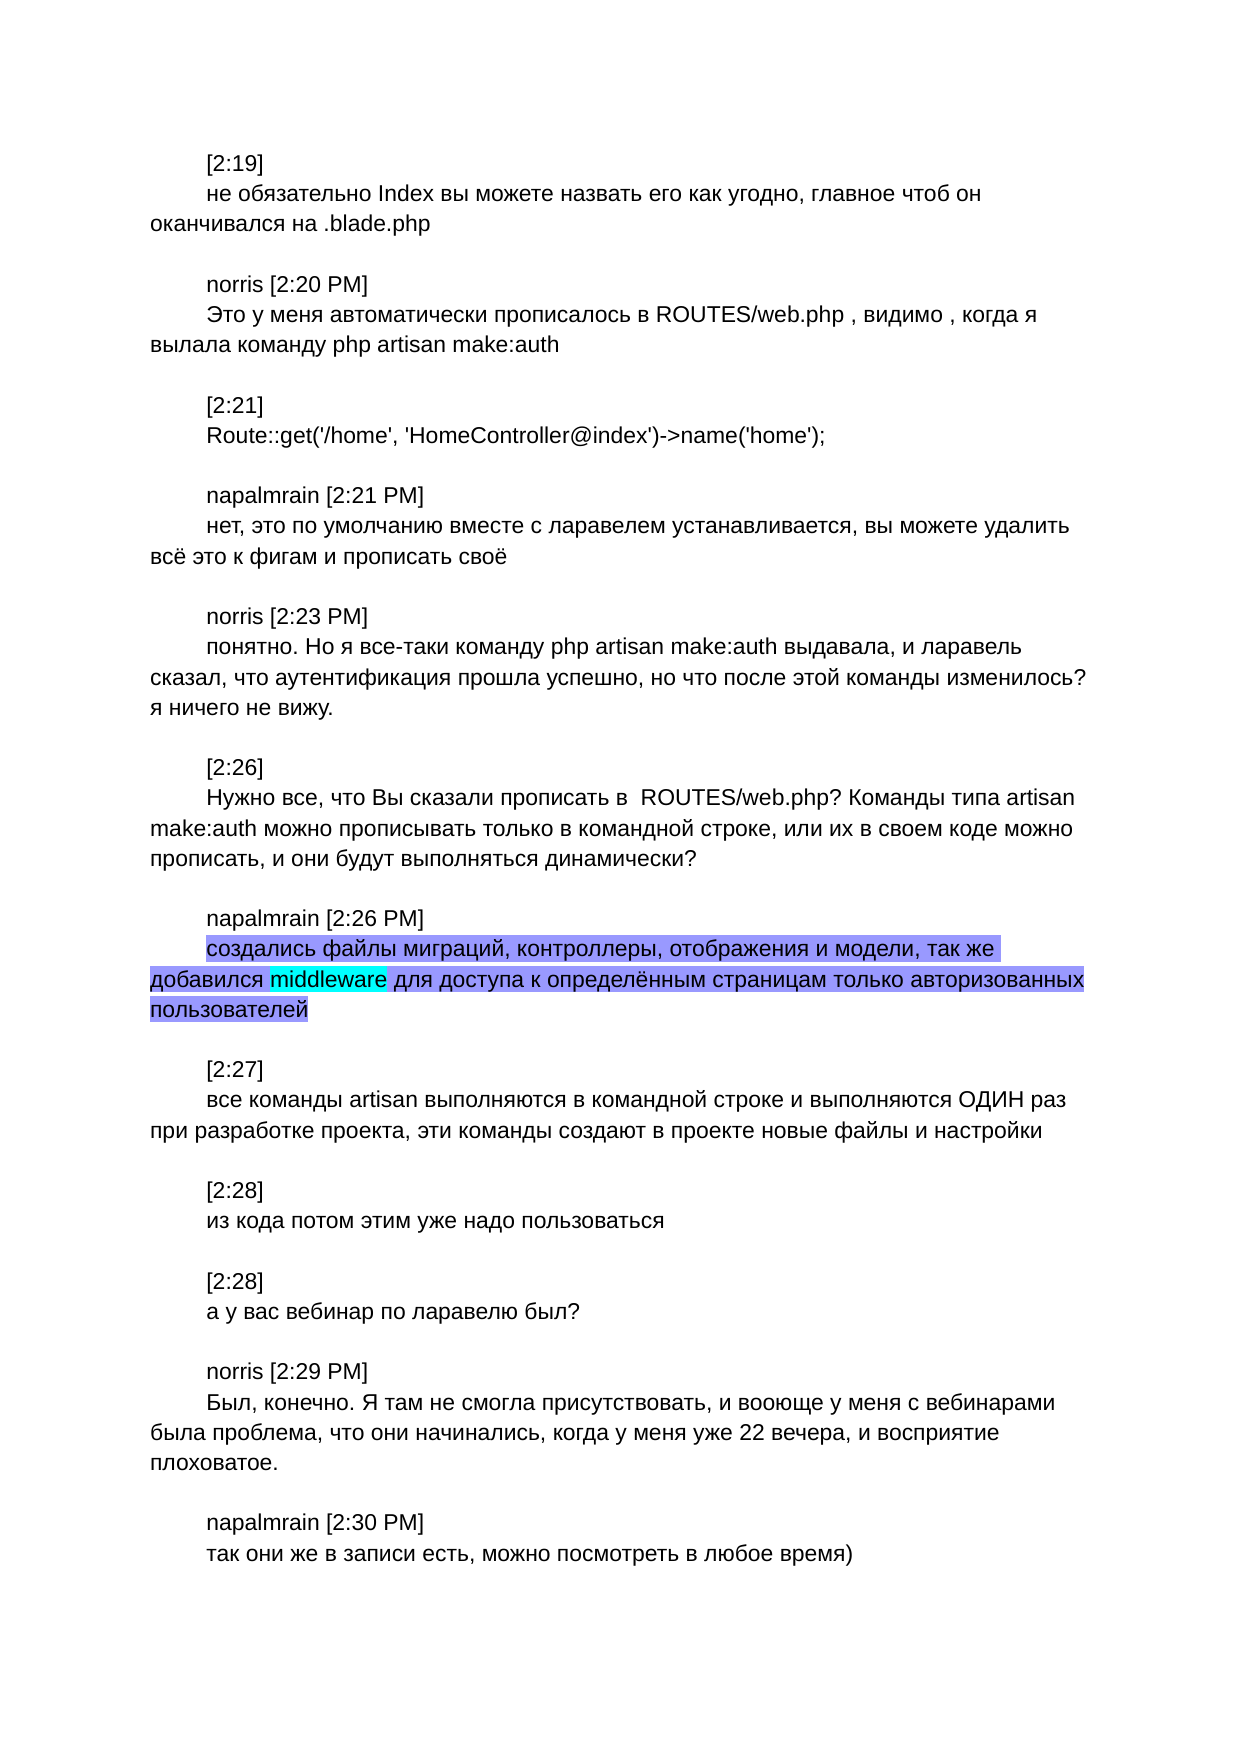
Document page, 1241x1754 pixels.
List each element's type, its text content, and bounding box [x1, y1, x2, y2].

text из кода потом этим уже надо пользоваться [150, 1207, 1090, 1234]
text [2:19] [150, 150, 1090, 176]
text norris [2:29 PM] [150, 1358, 1090, 1385]
text [2:27] [150, 1056, 1090, 1083]
text Был, конечно. Я там не смогла присутствовать, и вооюще у меня с вебинарами была проблема, что они начинались, когда у меня уже 22 вечера, и восприятие плоховатое. [150, 1388, 1090, 1475]
text Нужно все, что Вы сказали прописать в ROUTES/web.php? Команды типа artisan make:auth можно прописывать только в командной строке, или их в своем коде можно прописать, и они будут выполняться динамически? [150, 784, 1090, 871]
text norris [2:20 PM] [150, 271, 1090, 297]
text создались файлы миграций, контроллеры, отображения и модели, так же добавился middleware для доступа к определённым страницам только авторизованных пользователей [150, 935, 1090, 1022]
text нет, это по умолчанию вместе с ларавелем устанавливается, вы можете удалить всё это к фигам и прописать своё [150, 512, 1090, 569]
text не обязательно Index вы можете назвать его как угодно, главное чтоб он оканчивался на .blade.php [150, 180, 1090, 237]
text napalmrain [2:21 PM] [150, 482, 1090, 509]
text понятно. Но я все-таки команду php artisan make:auth выдавала, и ларавель сказал, что аутентификация прошла успешно, но что после этой команды изменилось? я ничего не вижу. [150, 633, 1090, 720]
text napalmrain [2:26 PM] [150, 905, 1090, 932]
text [2:28] [150, 1177, 1090, 1203]
text norris [2:23 PM] [150, 603, 1090, 629]
text [2:28] [150, 1268, 1090, 1294]
text все команды artisan выполняются в командной строке и выполняются ОДИН раз при разработке проекта, эти команды создают в проекте новые файлы и настройки [150, 1086, 1090, 1143]
text napalmrain [2:30 PM] [150, 1509, 1090, 1536]
text [2:21] [150, 392, 1090, 418]
text так они же в записи есть, можно посмотреть в любое время) [150, 1539, 1090, 1566]
text а у вас вебинар по ларавелю был? [150, 1298, 1090, 1324]
text Route::get('/home', 'HomeController@index')->name('home'); [150, 422, 1090, 448]
text Это у меня автоматически прописалось в ROUTES/web.php , видимо , когда я вылала команду php artisan make:auth [150, 301, 1090, 358]
text [2:26] [150, 754, 1090, 781]
